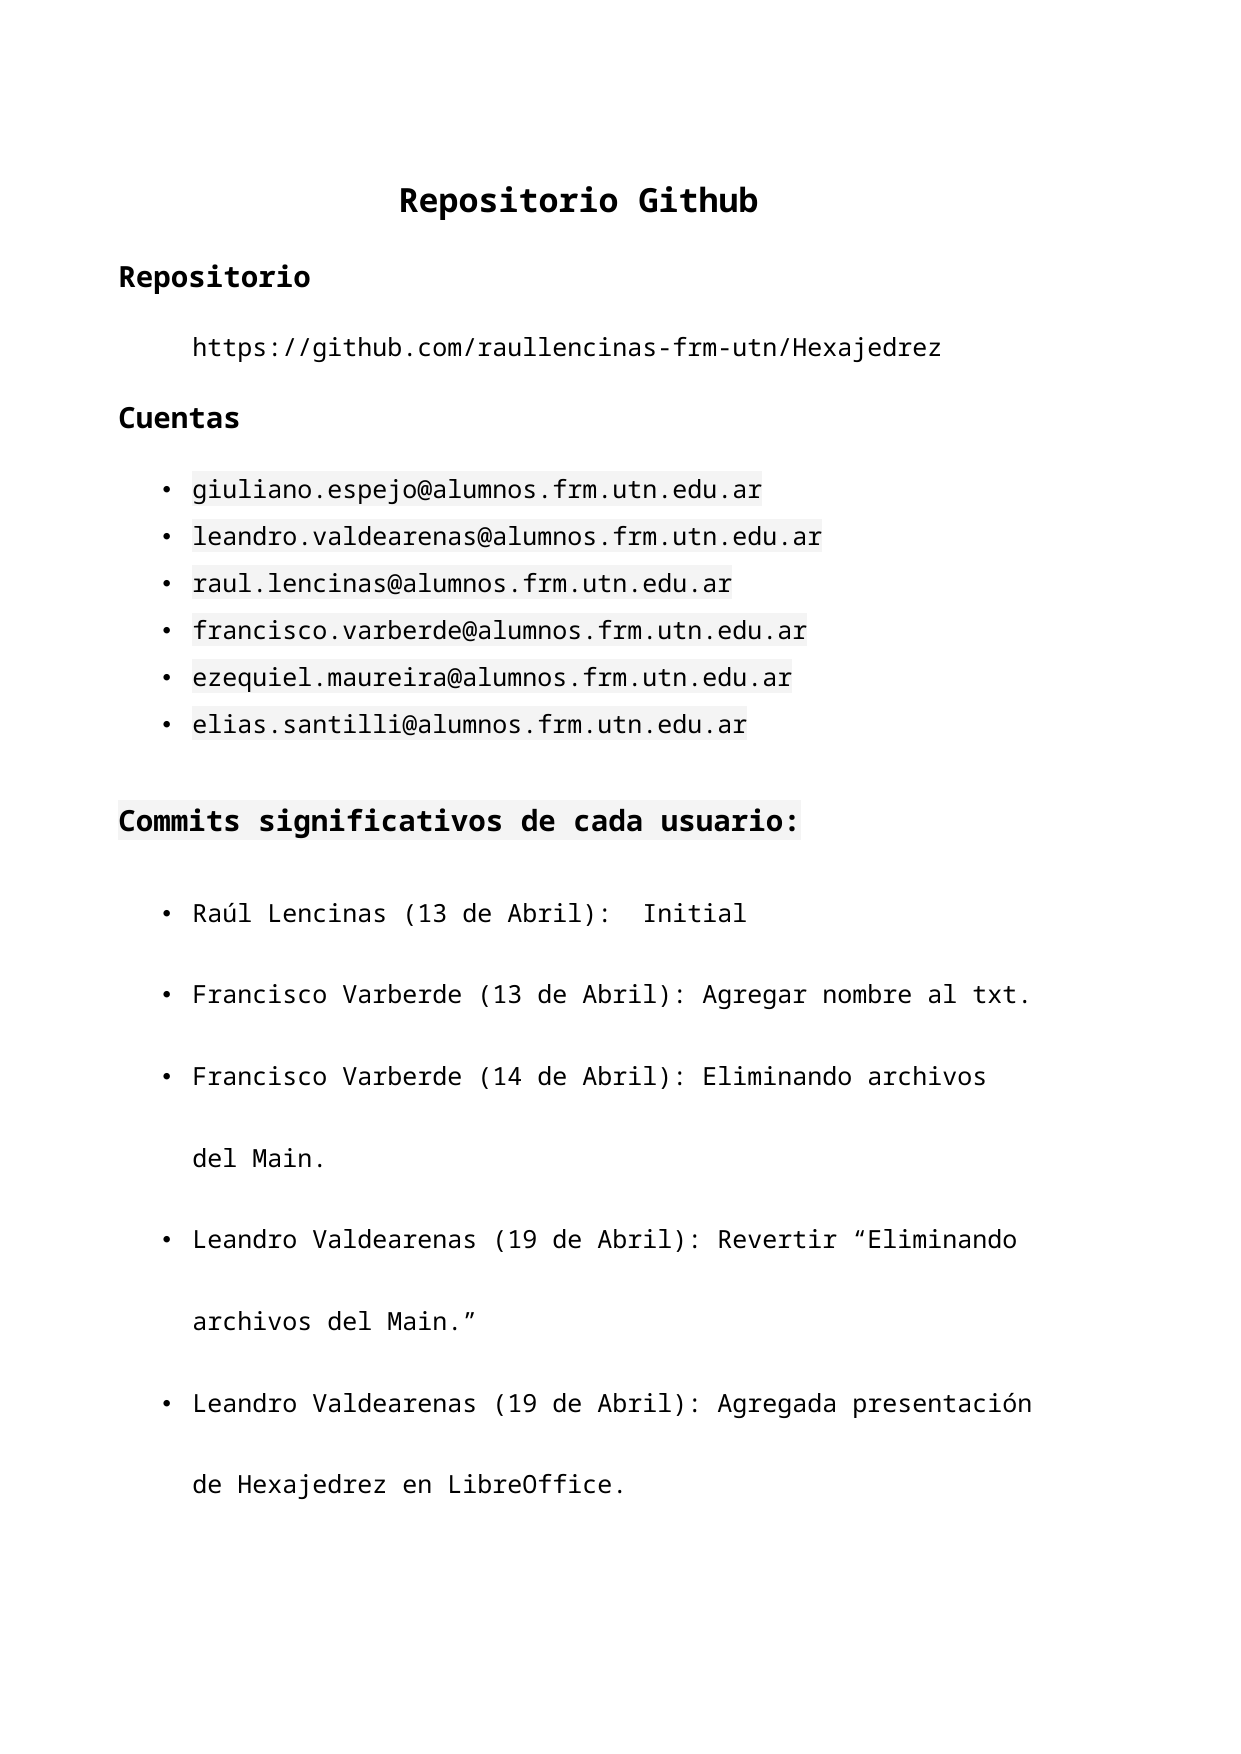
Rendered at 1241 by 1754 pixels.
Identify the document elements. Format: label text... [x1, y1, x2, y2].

list Leandro Valdearenas (19 de Abril): Agregada presentación de Hexajedrez en LibreOffice. [162, 1386, 1038, 1501]
list elias.santilli@alumnos.frm.utn.edu.ar [162, 706, 1038, 740]
text Commits significativos de cada usuario: [118, 800, 1038, 840]
list leandro.valdearenas@alumnos.frm.utn.edu.ar [162, 518, 1038, 552]
list Francisco Varberde (13 de Abril): Agregar nombre al txt. [162, 977, 1038, 1011]
text Repositorio Github [118, 176, 1038, 222]
list raul.lencinas@alumnos.frm.utn.edu.ar [162, 565, 1038, 599]
list Leandro Valdearenas (19 de Abril): Revertir “Eliminando archivos del Main.” [162, 1222, 1038, 1338]
text Cuentas [118, 398, 1038, 437]
list giuliano.espejo@alumnos.frm.utn.edu.ar [162, 471, 1038, 506]
list Raúl Lencinas (13 de Abril): Initial [162, 896, 1038, 929]
list Francisco Varberde (14 de Abril): Eliminando archivos del Main. [162, 1059, 1038, 1174]
list francisco.varberde@alumnos.frm.utn.edu.ar [162, 612, 1038, 646]
text https://github.com/raullencinas-frm-utn/Hexajedrez [118, 329, 1038, 364]
text Repositorio [118, 256, 1038, 296]
list ezequiel.maureira@alumnos.frm.utn.edu.ar [162, 659, 1038, 693]
